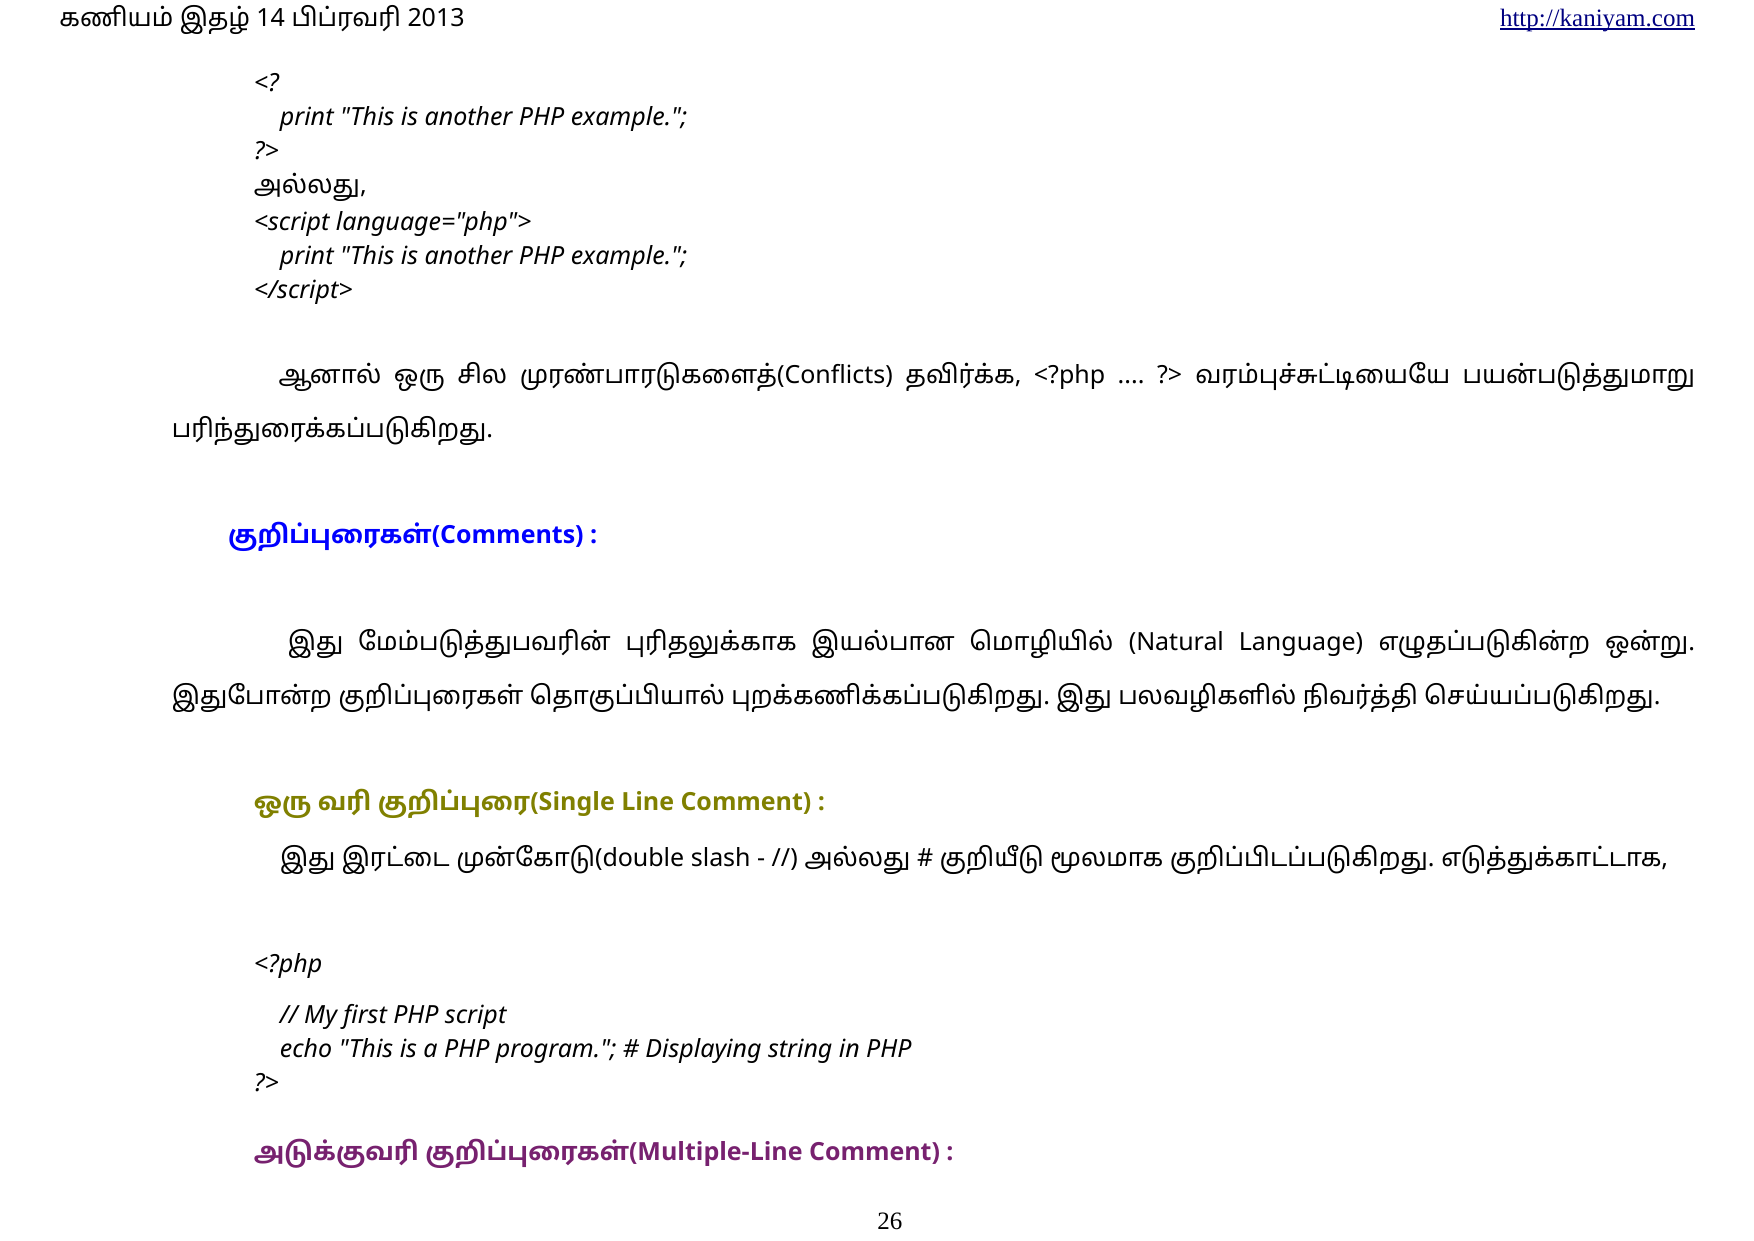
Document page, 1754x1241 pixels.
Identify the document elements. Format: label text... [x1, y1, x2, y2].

text ?> [172, 1065, 1695, 1099]
text <?php [172, 946, 1695, 980]
text <? [172, 64, 1695, 98]
text இது மேம்படுத்துபவரின் புரிதலுக்காக இயல்பான மொழியில் (Natural Language) எழுதப்படுகின்ற ஒன்று. இதுபோன்ற குறிப்புரைகள் தொகுப்பியால் புறக்கணிக்கப்படுகிறது. இது பலவழிகளில் நிவர்த்தி செய்யப்படுகிறது. [172, 623, 1695, 714]
text print "This is another PHP example."; [172, 98, 1695, 132]
text குறிப்புரைகள்(Comments) : [172, 517, 1695, 554]
text echo "This is a PHP program."; # Displaying string in PHP [172, 1031, 1695, 1065]
text print "This is another PHP example."; [172, 237, 1695, 272]
text ?> [172, 132, 1695, 166]
text இது இரட்டை முன்கோடு(double slash - //) அல்லது # குறியீடு மூலமாக குறிப்பிடப்படுகிறது. எடுத்துக்காட்டாக, [172, 839, 1695, 876]
text ஆனால் ஒரு சில முரண்பாரடுகளைத்(Conflicts) தவிர்க்க, <?php .... ?> வரம்புச்சுட்டியையே பயன்படுத்துமாறு பரிந்துரைக்கப்படுகிறது. [172, 357, 1695, 448]
text <script language="php"> [172, 203, 1695, 237]
text ஒரு வரி குறிப்புரை(Single Line Comment) : [172, 784, 1695, 821]
text </script> [172, 272, 1695, 306]
text // My first PHP script [172, 997, 1695, 1031]
text அல்லது, [172, 166, 1695, 203]
text அடுக்குவரி குறிப்புரைகள்(Multiple-Line Comment) : [172, 1133, 1695, 1170]
